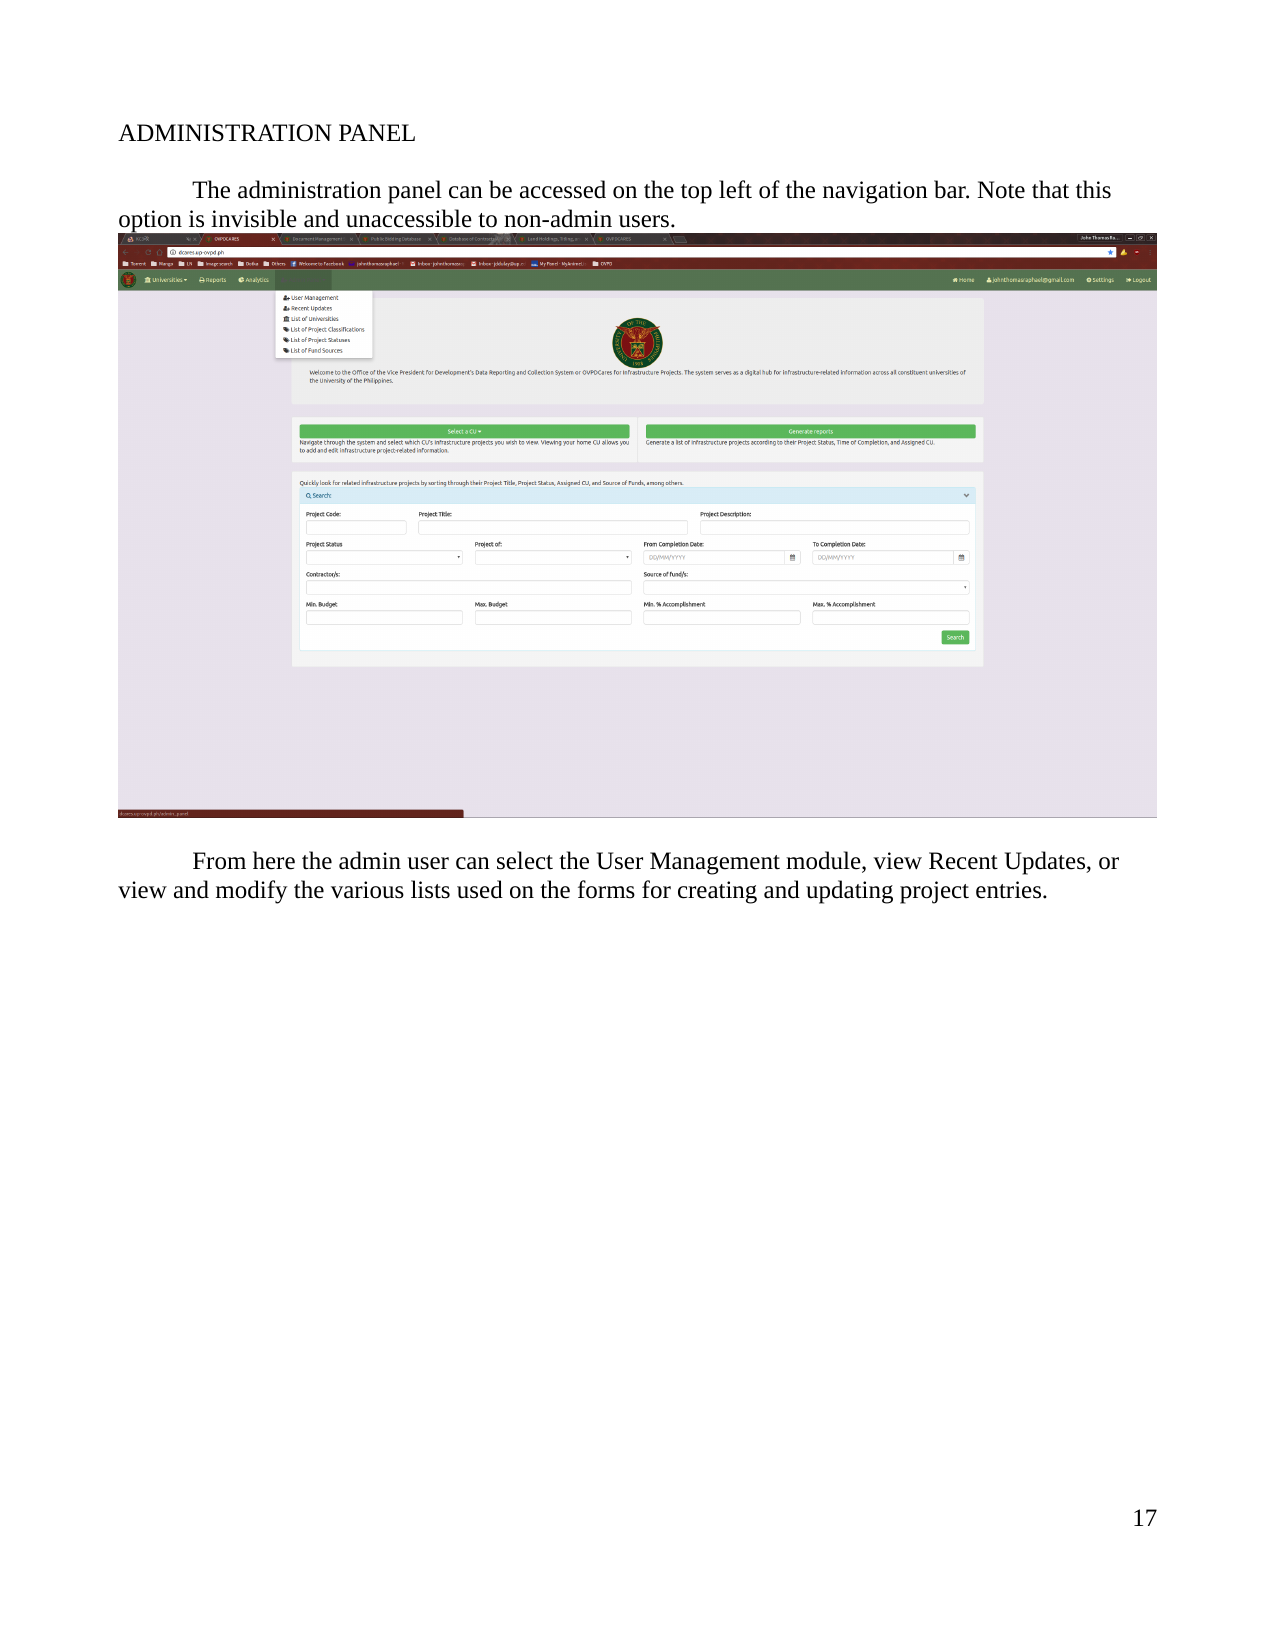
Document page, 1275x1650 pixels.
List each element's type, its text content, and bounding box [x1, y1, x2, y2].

text From here the admin user can select the User Management module, view Recent Updates, or view and modify the various lists used on the forms for creating and updating project entries. [118, 846, 1157, 904]
text The administration panel can be accessed on the top left of the navigation bar. Note that this option is invisible and unaccessible to non-admin users. [118, 176, 1157, 233]
picture [118, 233, 1157, 818]
text ADMINISTRATION PANEL [118, 118, 1157, 147]
